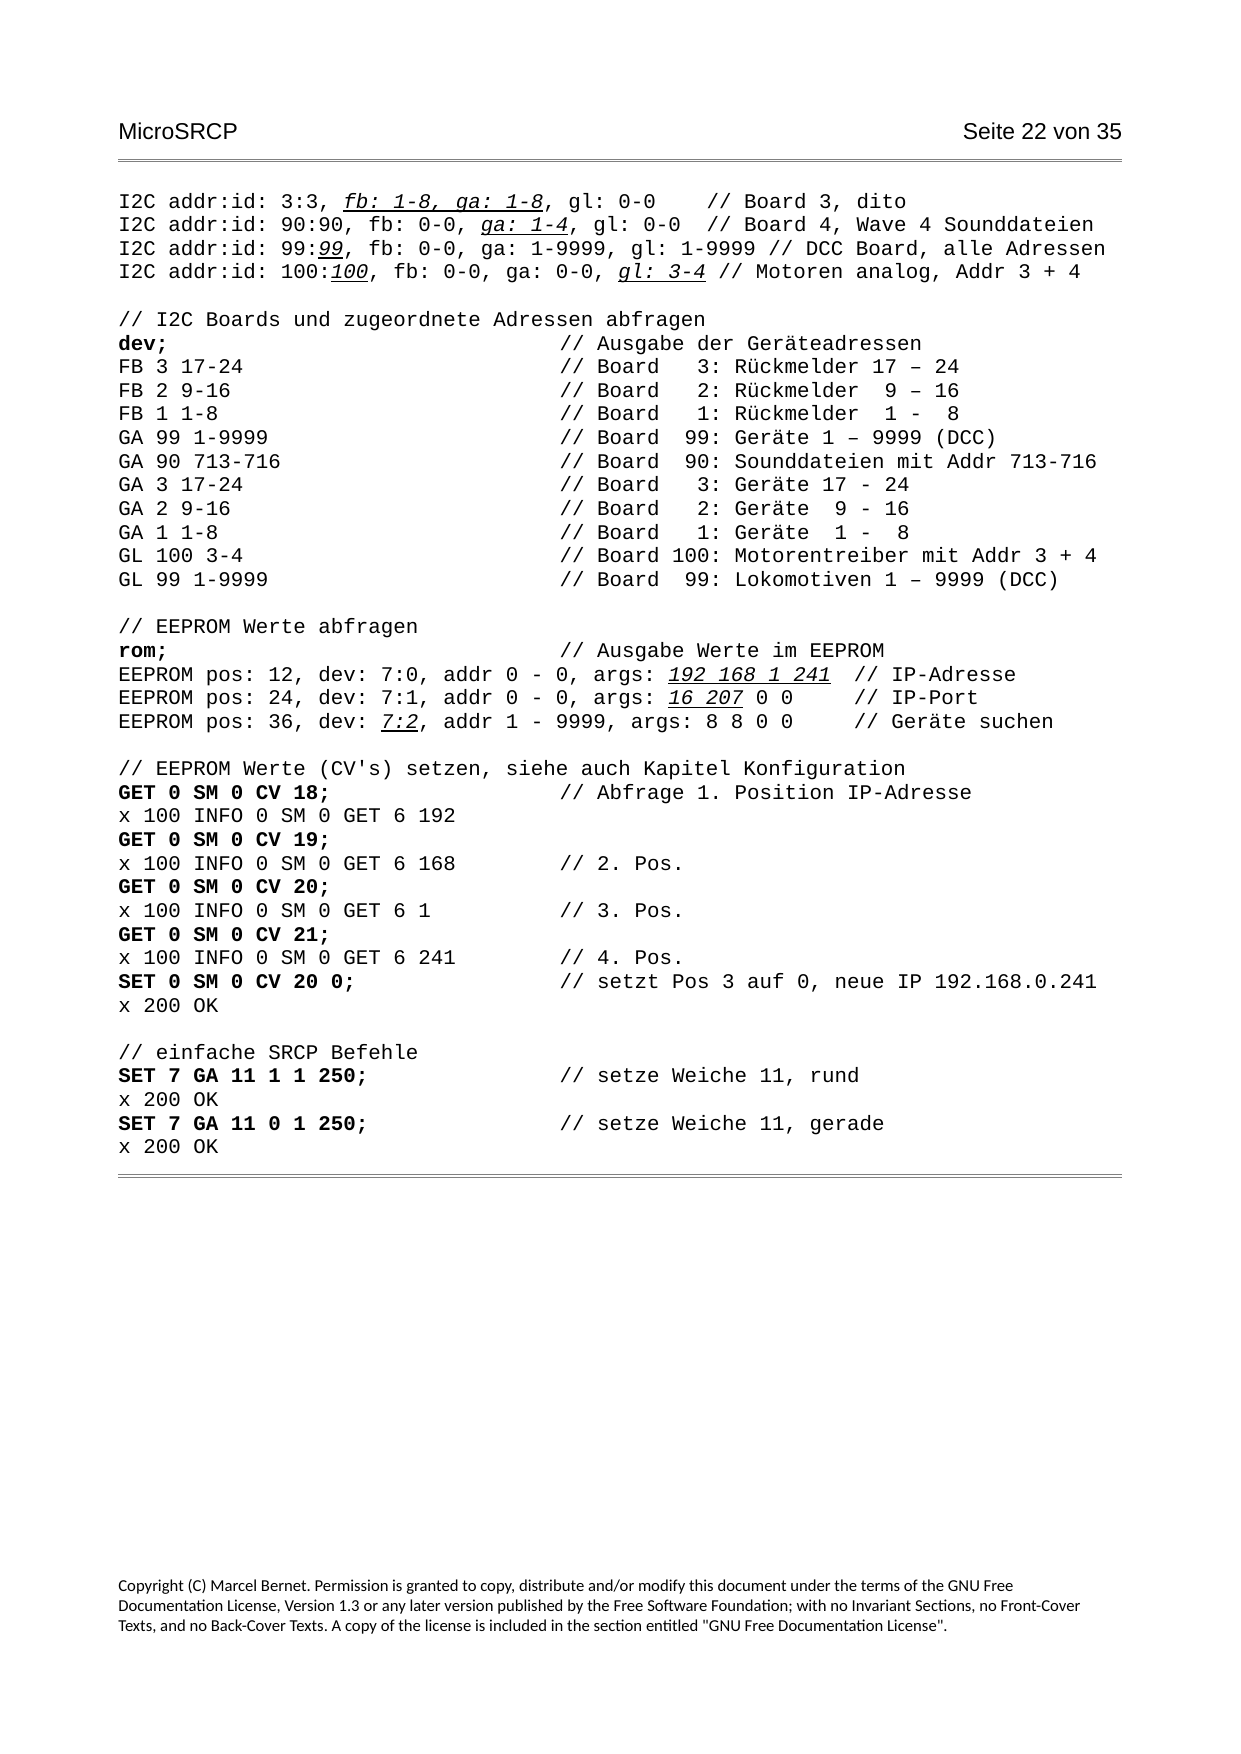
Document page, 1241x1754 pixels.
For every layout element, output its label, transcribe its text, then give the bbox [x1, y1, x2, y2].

text I2C addr:id: 3:3, fb: 1-8, ga: 1-8, gl: 0-0 // Board 3, dito [118, 191, 1122, 214]
text GET 0 SM 0 CV 20; [118, 876, 1122, 900]
text I2C addr:id: 100:100, fb: 0-0, ga: 0-0, gl: 3-4 // Motoren analog, Addr 3 + 4 [118, 262, 1122, 285]
text I2C addr:id: 90:90, fb: 0-0, ga: 1-4, gl: 0-0 // Board 4, Wave 4 Sounddateien [118, 214, 1122, 238]
text EEPROM pos: 12, dev: 7:0, addr 0 - 0, args: 192 168 1 241 // IP-Adresse [118, 663, 1122, 687]
text FB 2 9-16 // Board 2: Rückmelder 9 – 16 [118, 380, 1122, 403]
text FB 3 17-24 // Board 3: Rückmelder 17 – 24 [118, 356, 1122, 380]
text x 200 OK [118, 994, 1122, 1018]
text FB 1 1-8 // Board 1: Rückmelder 1 - 8 [118, 403, 1122, 427]
text GET 0 SM 0 CV 18; // Abfrage 1. Position IP-Adresse [118, 782, 1122, 805]
text SET 7 GA 11 1 1 250; // setze Weiche 11, rund [118, 1066, 1122, 1089]
text SET 7 GA 11 0 1 250; // setze Weiche 11, gerade [118, 1113, 1122, 1136]
text GA 3 17-24 // Board 3: Geräte 17 - 24 [118, 474, 1122, 498]
text x 200 OK [118, 1136, 1122, 1160]
text // EEPROM Werte abfragen [118, 616, 1122, 640]
text EEPROM pos: 24, dev: 7:1, addr 0 - 0, args: 16 207 0 0 // IP-Port [118, 687, 1122, 711]
text // I2C Boards und zugeordnete Adressen abfragen [118, 309, 1122, 332]
text x 100 INFO 0 SM 0 GET 6 1 // 3. Pos. [118, 900, 1122, 924]
text GL 99 1-9999 // Board 99: Lokomotiven 1 – 9999 (DCC) [118, 569, 1122, 593]
text GL 100 3-4 // Board 100: Motorentreiber mit Addr 3 + 4 [118, 545, 1122, 569]
text I2C addr:id: 99:99, fb: 0-0, ga: 1-9999, gl: 1-9999 // DCC Board, alle Adressen [118, 238, 1122, 262]
text x 100 INFO 0 SM 0 GET 6 192 [118, 805, 1122, 829]
text GA 1 1-8 // Board 1: Geräte 1 - 8 [118, 522, 1122, 545]
text GA 90 713-716 // Board 90: Sounddateien mit Addr 713-716 [118, 451, 1122, 474]
text x 200 OK [118, 1089, 1122, 1113]
text dev; // Ausgabe der Geräteadressen [118, 332, 1122, 356]
text GA 2 9-16 // Board 2: Geräte 9 - 16 [118, 498, 1122, 522]
text x 100 INFO 0 SM 0 GET 6 241 // 4. Pos. [118, 947, 1122, 971]
text GET 0 SM 0 CV 21; [118, 924, 1122, 947]
text rom; // Ausgabe Werte im EEPROM [118, 640, 1122, 663]
text GET 0 SM 0 CV 19; [118, 829, 1122, 853]
text GA 99 1-9999 // Board 99: Geräte 1 – 9999 (DCC) [118, 427, 1122, 451]
text // einfache SRCP Befehle [118, 1042, 1122, 1066]
text x 100 INFO 0 SM 0 GET 6 168 // 2. Pos. [118, 853, 1122, 876]
text EEPROM pos: 36, dev: 7:2, addr 1 - 9999, args: 8 8 0 0 // Geräte suchen [118, 711, 1122, 734]
text // EEPROM Werte (CV's) setzen, siehe auch Kapitel Konfiguration [118, 758, 1122, 782]
text SET 0 SM 0 CV 20 0; // setzt Pos 3 auf 0, neue IP 192.168.0.241 [118, 971, 1122, 994]
